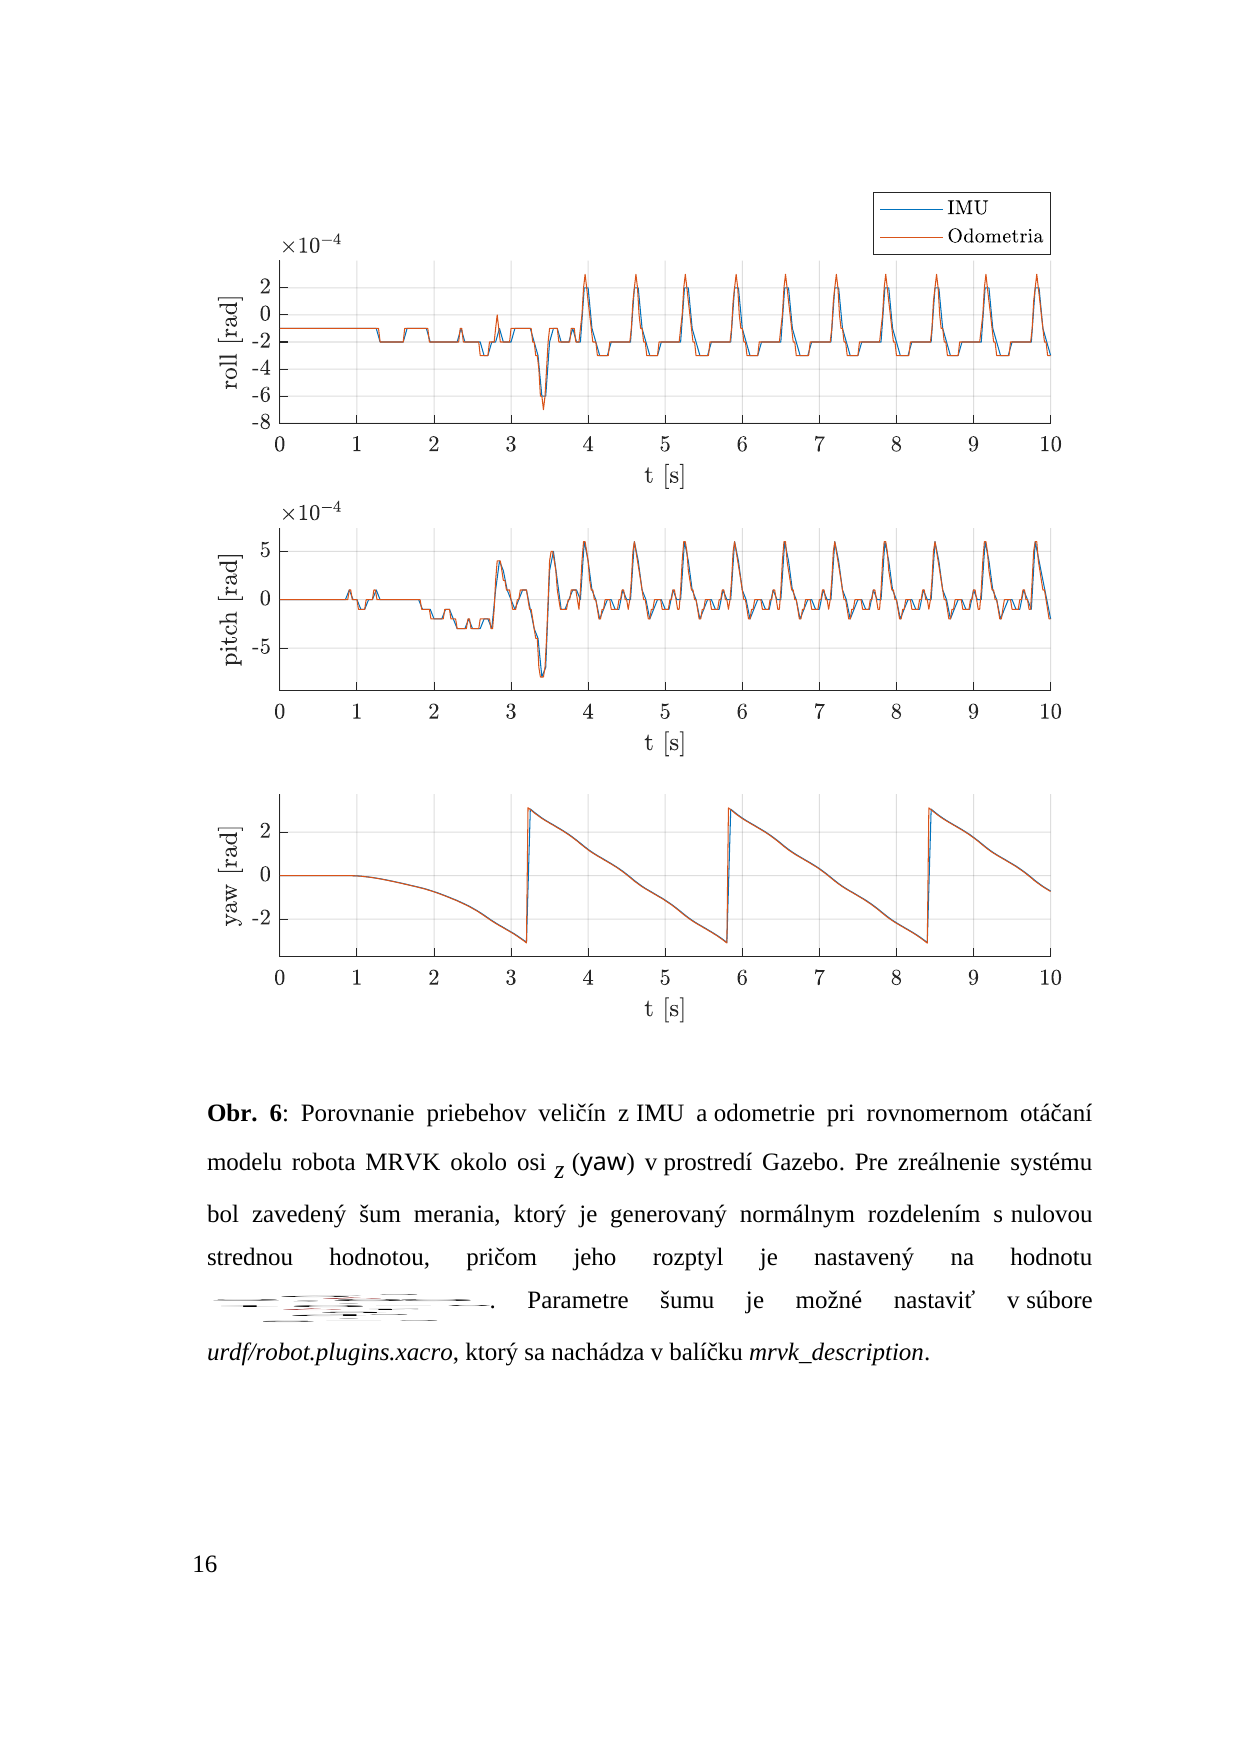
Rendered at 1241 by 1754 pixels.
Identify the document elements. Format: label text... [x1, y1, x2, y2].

text Obr. 6: Porovnanie priebehov veličín z IMU a odometrie pri rovnomernom otáčaní modelu robota MRVK okolo osi (yaw) v prostredí Gazebo. Pre zreálnenie systému bol zavedený šum merania, ktorý je generovaný normálnym rozdelením s nulovou strednou hodnotou, pričom jeho rozptyl je nastavený na hodnotu . Parametre šumu je možné nastaviť v súbore urdf/robot.plugins.xacro, ktorý sa nachádza v balíčku mrvk_description. [207, 1098, 1092, 1366]
